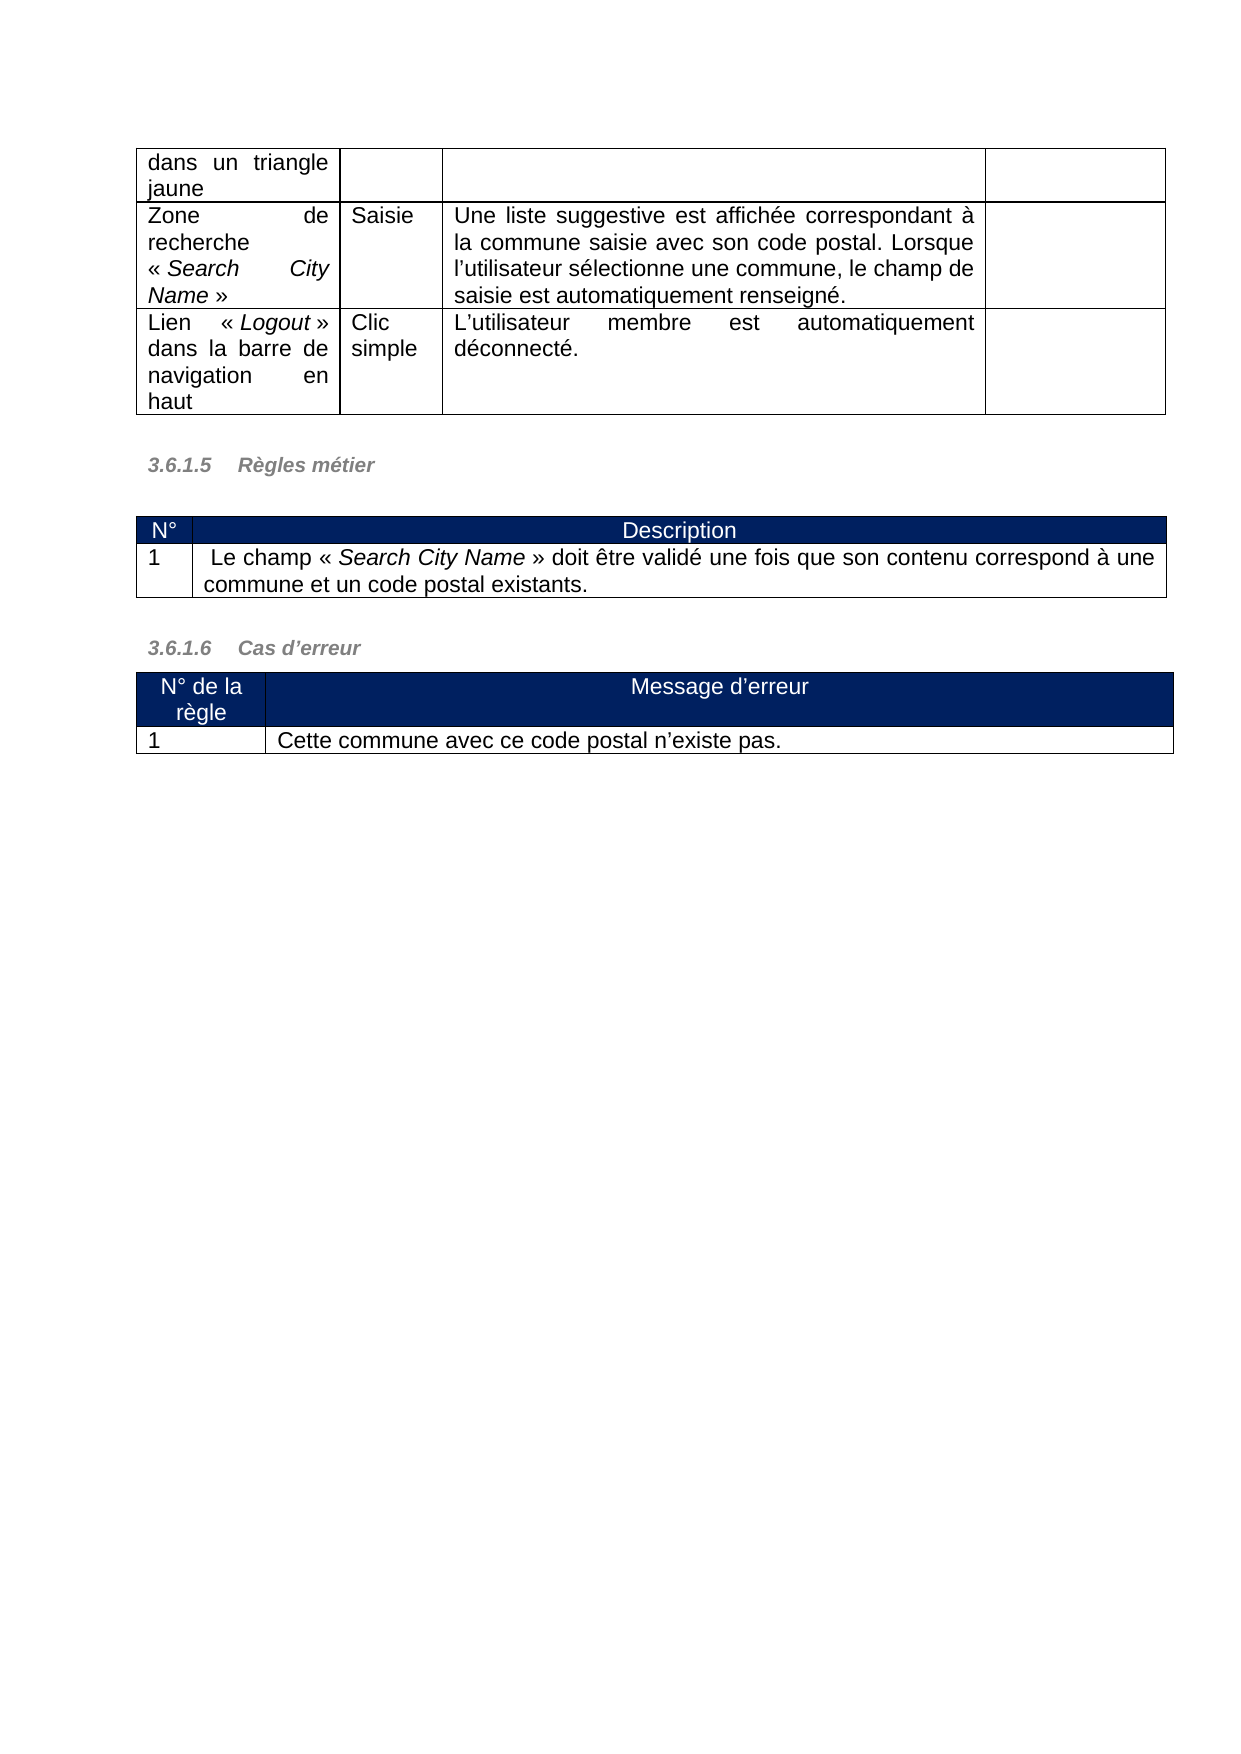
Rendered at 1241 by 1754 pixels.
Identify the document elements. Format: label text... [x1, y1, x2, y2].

table_cell [986, 149, 1165, 201]
table_cell Cette commune avec ce code postal n’existe pas. [266, 727, 1173, 753]
table_header Message d’erreur [266, 673, 1173, 726]
table_cell [443, 149, 985, 201]
table_header N° de la règle [137, 673, 265, 726]
table_cell Saisie [341, 203, 442, 308]
table_cell [986, 203, 1165, 308]
subtitle Règles métier [148, 453, 1162, 477]
table_cell Le champ « Search City Name » doit être validé une fois que son contenu correspond à une commune et un code postal existants. [193, 544, 1166, 597]
table_cell L’utilisateur membre est automatiquement déconnecté. [443, 309, 985, 414]
table_cell Une liste suggestive est affichée correspondant à la commune saisie avec son code postal. Lorsque l’utilisateur sélectionne une commune, le champ de saisie est automatiquement renseigné. [443, 203, 985, 308]
table_cell dans un triangle jaune [137, 149, 339, 201]
table_header N° [137, 517, 192, 543]
table_cell Lien « Logout » dans la barre de navigation en haut [137, 309, 339, 414]
table_cell 1 [137, 544, 192, 597]
table_cell [341, 149, 442, 201]
table_cell Zone de recherche « Search City Name » [137, 203, 339, 308]
table_cell 1 [137, 727, 265, 753]
subtitle Cas d’erreur [148, 635, 1162, 659]
table_cell [986, 309, 1165, 414]
table_header Description [193, 517, 1166, 543]
table_cell Clic simple [341, 309, 442, 414]
